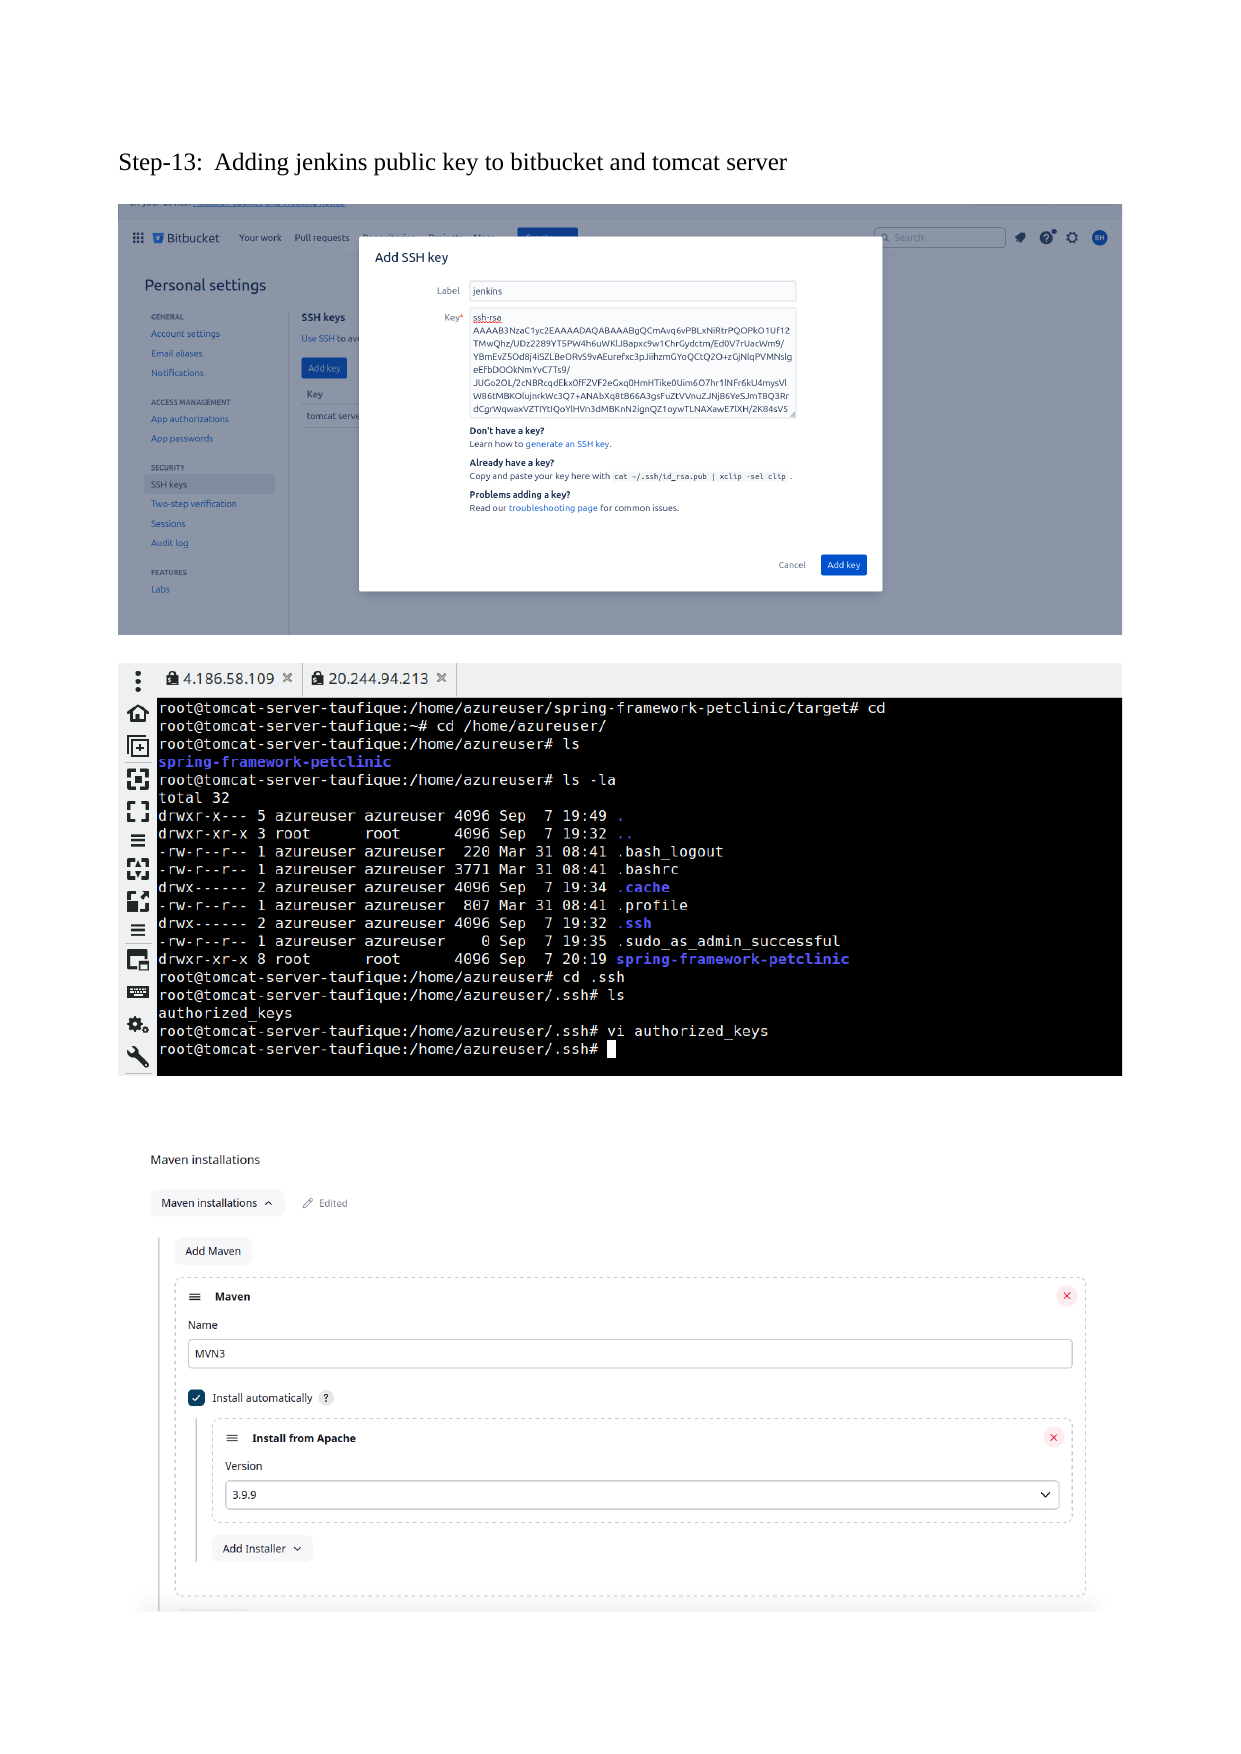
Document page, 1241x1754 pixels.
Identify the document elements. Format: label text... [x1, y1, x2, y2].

picture [118, 663, 1123, 1076]
picture [120, 1142, 1125, 1612]
text Step-13: Adding jenkins public key to bitbucket and tomcat server [118, 147, 1122, 176]
picture [118, 204, 1123, 635]
